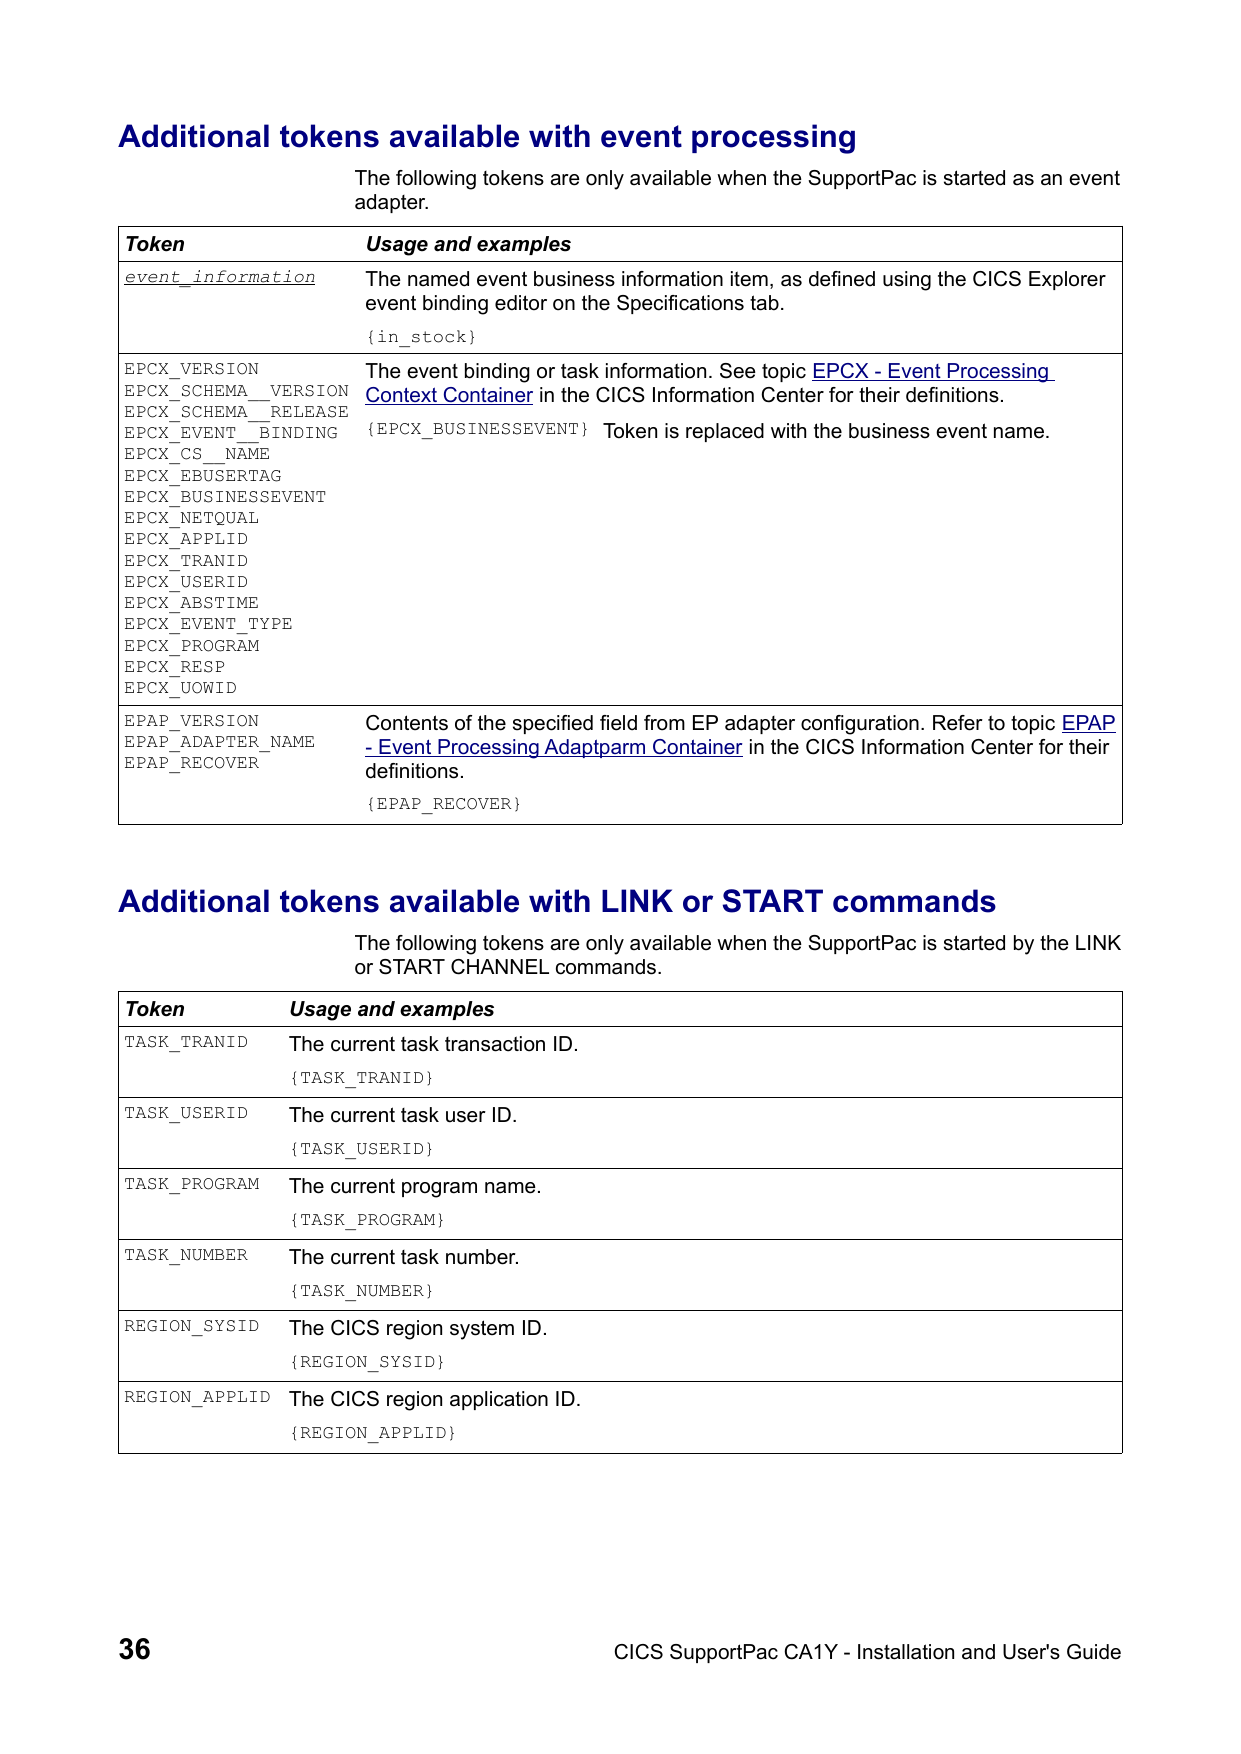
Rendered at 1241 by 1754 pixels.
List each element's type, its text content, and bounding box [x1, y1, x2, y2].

table_cell {TASK_PROGRAM} [283, 1204, 464, 1239]
table_cell The CICS region system ID. [283, 1311, 1122, 1346]
table_cell {REGION_SYSID} [283, 1346, 464, 1381]
table_cell {TASK_TRANID} [283, 1062, 464, 1097]
table_cell {in_stock} [360, 321, 1122, 353]
table_cell [465, 1204, 1122, 1239]
table_header Usage and examples [360, 227, 1122, 261]
table_cell Token is replaced with the business event name. [597, 413, 1122, 705]
table_cell [465, 1275, 1122, 1310]
table_cell The current task number. [283, 1240, 1122, 1275]
table_cell {TASK_NUMBER} [283, 1275, 464, 1310]
table_header Token [119, 992, 283, 1026]
table_cell The named event business information item, as defined using the CICS Explorer event binding editor on the Specifications tab. [360, 262, 1122, 321]
table_cell event_information [119, 262, 359, 353]
text The following tokens are only available when the SupportPac is started by the LINK or START CHANNEL commands. [354, 931, 1122, 979]
table_cell The current task transaction ID. [283, 1027, 1122, 1062]
subtitle Additional tokens available with event processing [118, 118, 1122, 154]
table_cell [465, 1417, 1122, 1452]
table_cell The CICS region application ID. [283, 1382, 1122, 1417]
table_cell EPAP_VERSION EPAP_ADAPTER_NAME EPAP_RECOVER [119, 706, 359, 824]
table_cell {TASK_USERID} [283, 1133, 464, 1168]
table_cell [465, 1062, 1122, 1097]
text The following tokens are only available when the SupportPac is started as an event adapter. [354, 166, 1122, 214]
table_cell TASK_USERID [119, 1098, 283, 1168]
table_cell TASK_TRANID [119, 1027, 283, 1097]
table_cell {EPAP_RECOVER} [360, 788, 597, 824]
table_cell Contents of the specified field from EP adapter configuration. Refer to topic EPAP - Event Processing Adaptparm Container in the CICS Information Center for their definitions. [360, 706, 1122, 788]
table_cell The current task user ID. [283, 1098, 1122, 1133]
table_cell TASK_NUMBER [119, 1240, 283, 1310]
table_cell TASK_PROGRAM [119, 1169, 283, 1239]
subtitle Additional tokens available with LINK or START commands [118, 883, 1122, 919]
table_cell [597, 788, 1122, 824]
table_header Usage and examples [283, 992, 1122, 1026]
table_cell The event binding or task information. See topic EPCX - Event Processing Context Container in the CICS Information Center for their definitions. [360, 354, 1122, 413]
table_cell The current program name. [283, 1169, 1122, 1204]
table_cell REGION_APPLID [119, 1382, 283, 1452]
table_cell [465, 1133, 1122, 1168]
table_header Token [119, 227, 359, 261]
table_cell REGION_SYSID [119, 1311, 283, 1381]
table_cell {REGION_APPLID} [283, 1417, 464, 1452]
table_cell [465, 1346, 1122, 1381]
table_cell EPCX_VERSION EPCX_SCHEMA__VERSION EPCX_SCHEMA__RELEASE EPCX_EVENT__BINDING EPCX_CS__NAME EPCX_EBUSERTAG EPCX_BUSINESSEVENT EPCX_NETQUAL EPCX_APPLID EPCX_TRANID EPCX_USERID EPCX_ABSTIME EPCX_EVENT_TYPE EPCX_PROGRAM EPCX_RESP EPCX_UOWID [119, 354, 359, 705]
table_cell {EPCX_BUSINESSEVENT} [360, 413, 597, 705]
